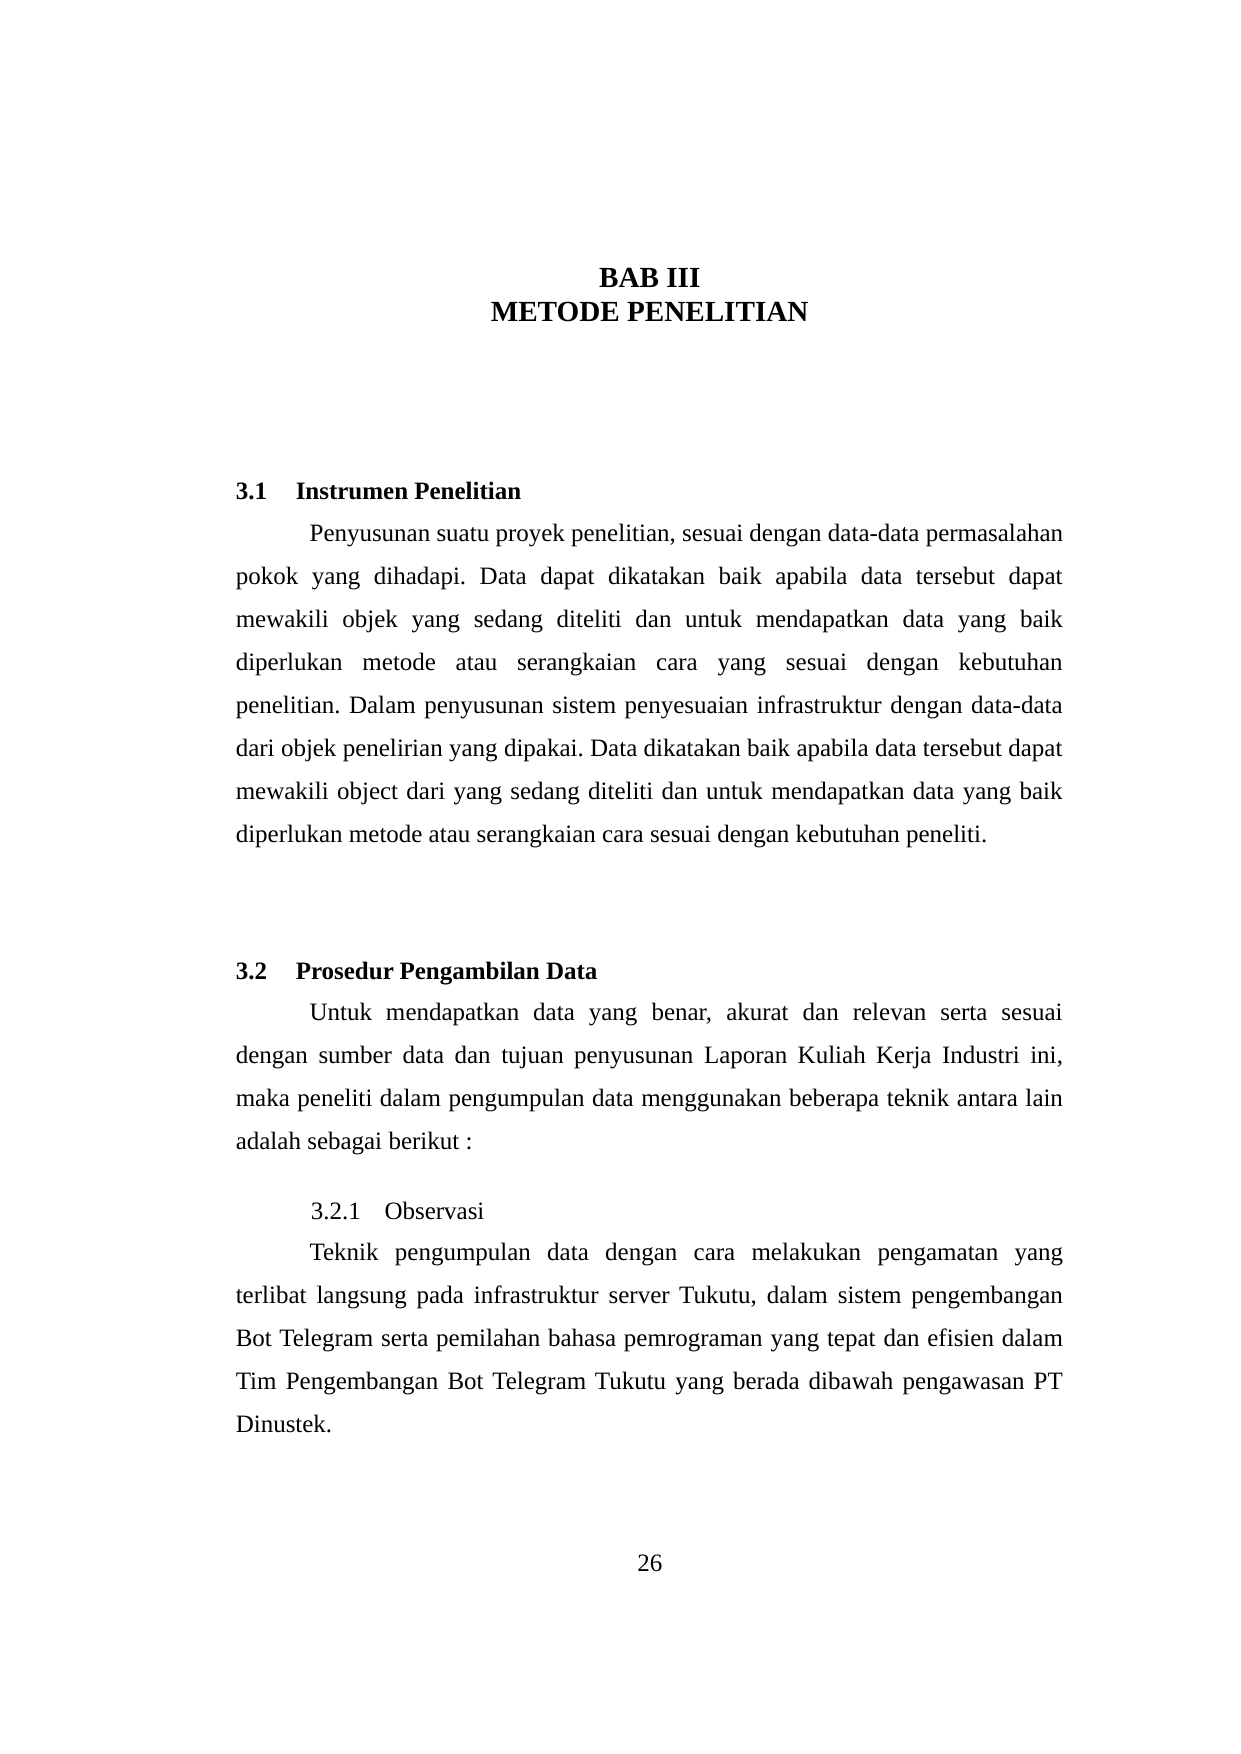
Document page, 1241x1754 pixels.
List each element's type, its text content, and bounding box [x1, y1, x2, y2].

text Teknik pengumpulan data dengan cara melakukan pengamatan yang terlibat langsung pada infrastruktur server Tukutu, dalam sistem pengembangan Bot Telegram serta pemilahan bahasa pemrograman yang tepat dan efisien dalam Tim Pengembangan Bot Telegram Tukutu yang berada dibawah pengawasan PT Dinustek. [236, 1237, 1063, 1438]
subtitle BAB III METODE PENELITIAN [236, 261, 1063, 328]
text Penyusunan suatu proyek penelitian, sesuai dengan data-data permasalahan pokok yang dihadapi. Data dapat dikatakan baik apabila data tersebut dapat mewakili objek yang sedang diteliti dan untuk mendapatkan data yang baik diperlukan metode atau serangkaian cara yang sesuai dengan kebutuhan penelitian. Dalam penyusunan sistem penyesuaian infrastruktur dengan data-data dari objek penelirian yang dipakai. Data dikatakan baik apabila data tersebut dapat mewakili object dari yang sedang diteliti dan untuk mendapatkan data yang baik diperlukan metode atau serangkaian cara sesuai dengan kebutuhan peneliti. [236, 518, 1063, 848]
subtitle Instrumen Penelitian [236, 476, 1063, 505]
subtitle Observasi [311, 1196, 1063, 1225]
text Untuk mendapatkan data yang benar, akurat dan relevan serta sesuai dengan sumber data dan tujuan penyusunan Laporan Kuliah Kerja Industri ini, maka peneliti dalam pengumpulan data menggunakan beberapa teknik antara lain adalah sebagai berikut : [236, 997, 1063, 1155]
subtitle Prosedur Pengambilan Data [236, 956, 1063, 984]
